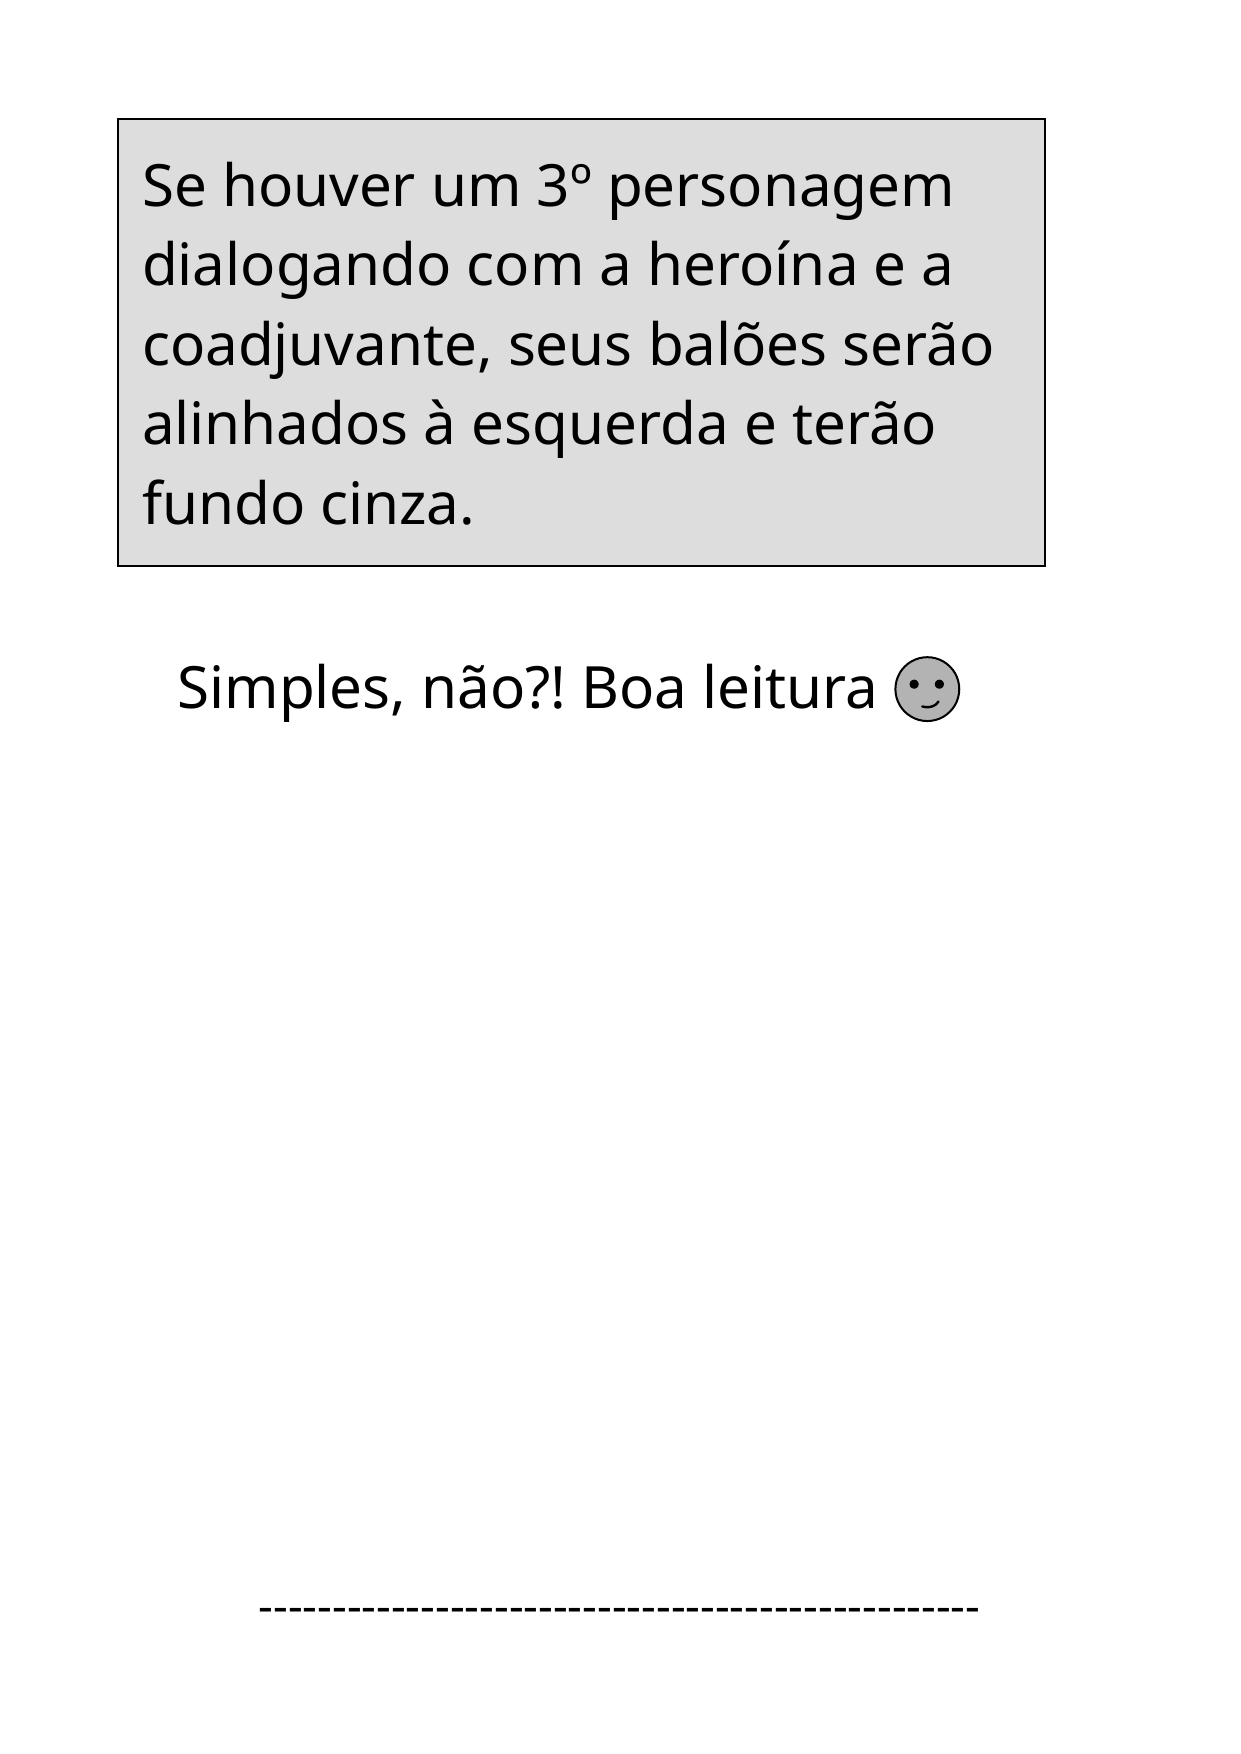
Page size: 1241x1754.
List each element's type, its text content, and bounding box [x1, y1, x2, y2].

text Simples, não?! Boa leitura [118, 646, 1122, 726]
table_header Se houver um 3º personagem dialogando com a heroína e a coadjuvante, seus balões serão alinhados à esquerda e terão fundo cinza. [119, 120, 1044, 565]
